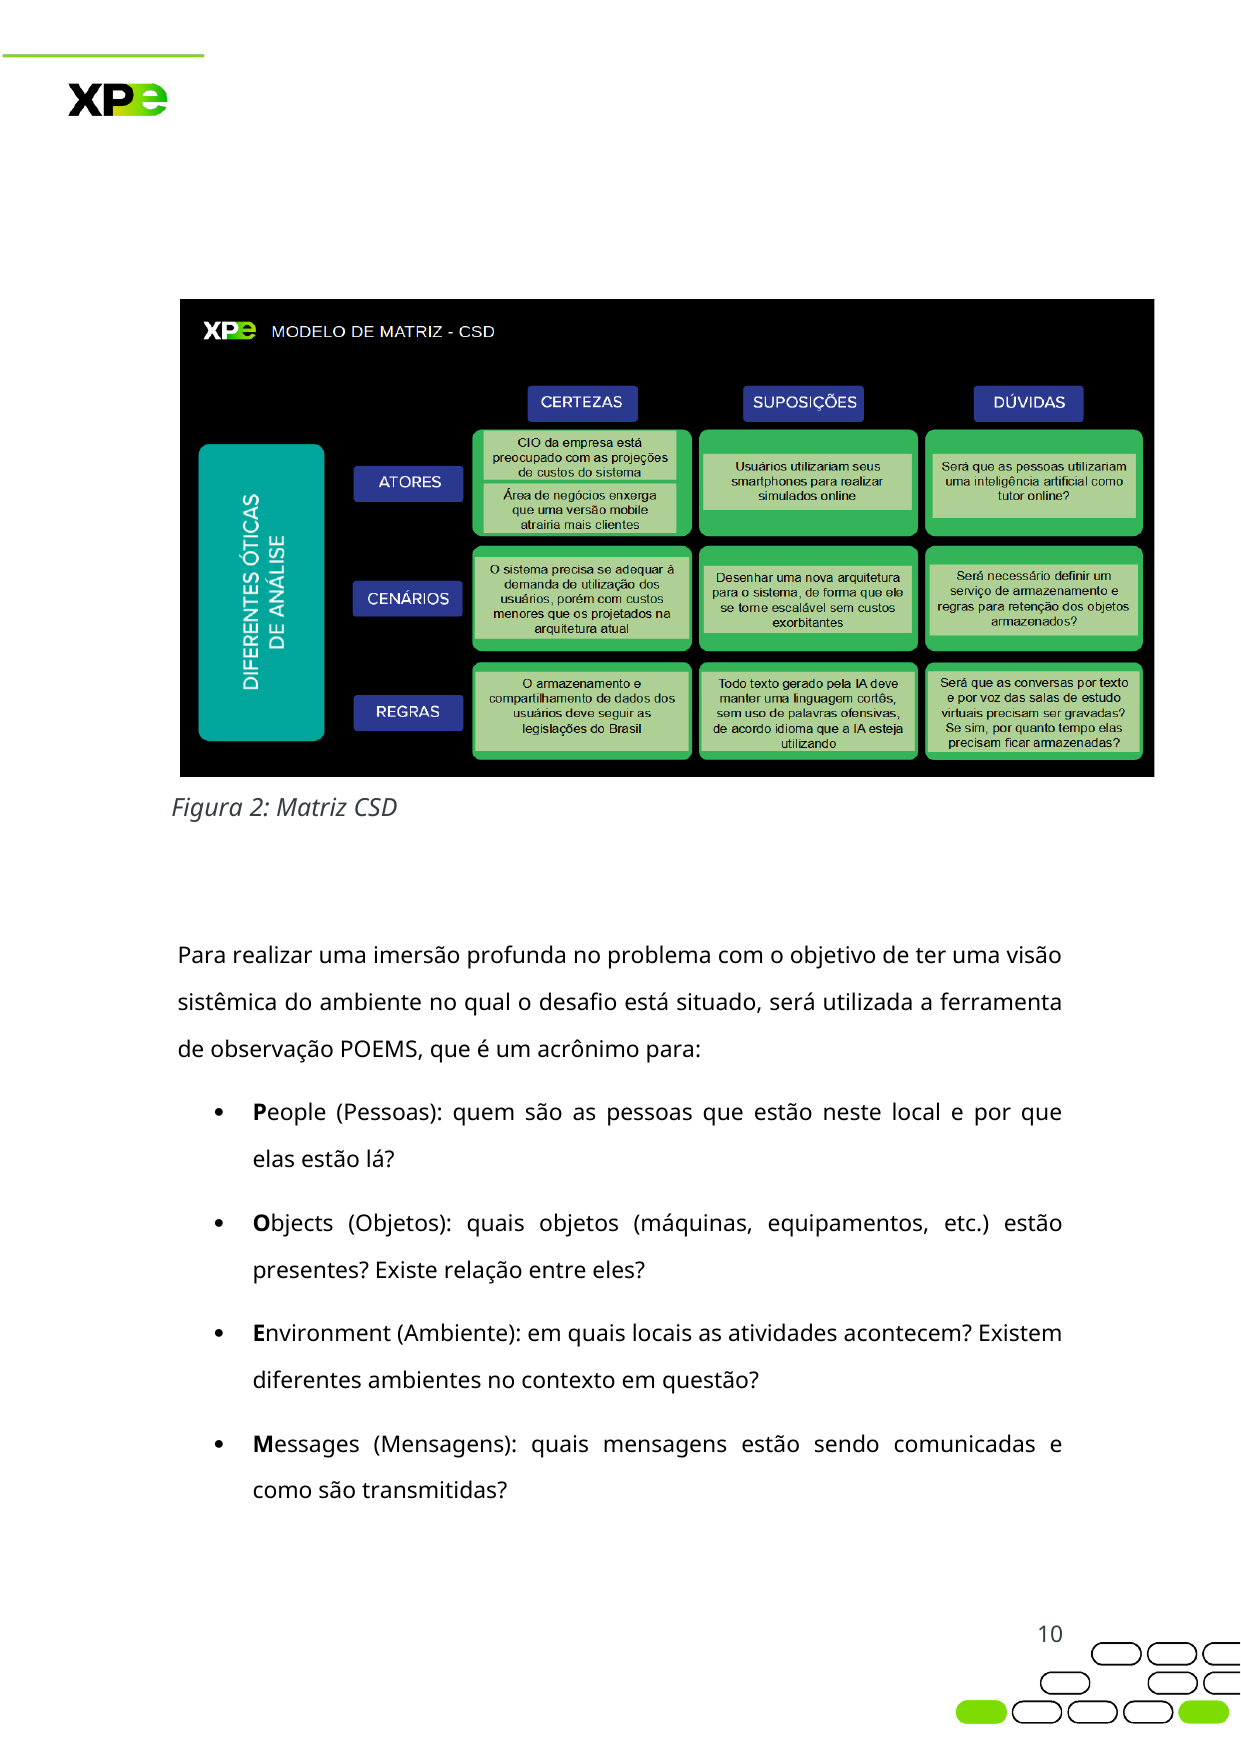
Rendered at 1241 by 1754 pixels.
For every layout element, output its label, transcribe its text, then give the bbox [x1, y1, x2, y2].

text Para realizar uma imersão profunda no problema com o objetivo de ter uma visão sistêmica do ambiente no qual o desafio está situado, será utilizada a ferramenta de observação POEMS, que é um acrônimo para: [177, 939, 1063, 1064]
list People (Pessoas): quem são as pessoas que estão neste local e por que elas estão lá? [215, 1096, 1063, 1174]
list Messages (Mensagens): quais mensagens estão sendo comunicadas e como são transmitidas? [215, 1428, 1063, 1506]
list Environment (Ambiente): em quais locais as atividades acontecem? Existem diferentes ambientes no contexto em questão? [215, 1317, 1063, 1395]
picture [955, 1642, 1241, 1724]
picture [180, 299, 1155, 777]
text Figura 2: Matriz CSD [171, 300, 1163, 823]
list Objects (Objetos): quais objetos (máquinas, equipamentos, etc.) estão presentes? Existe relação entre eles? [215, 1207, 1063, 1285]
picture [2, 51, 205, 148]
